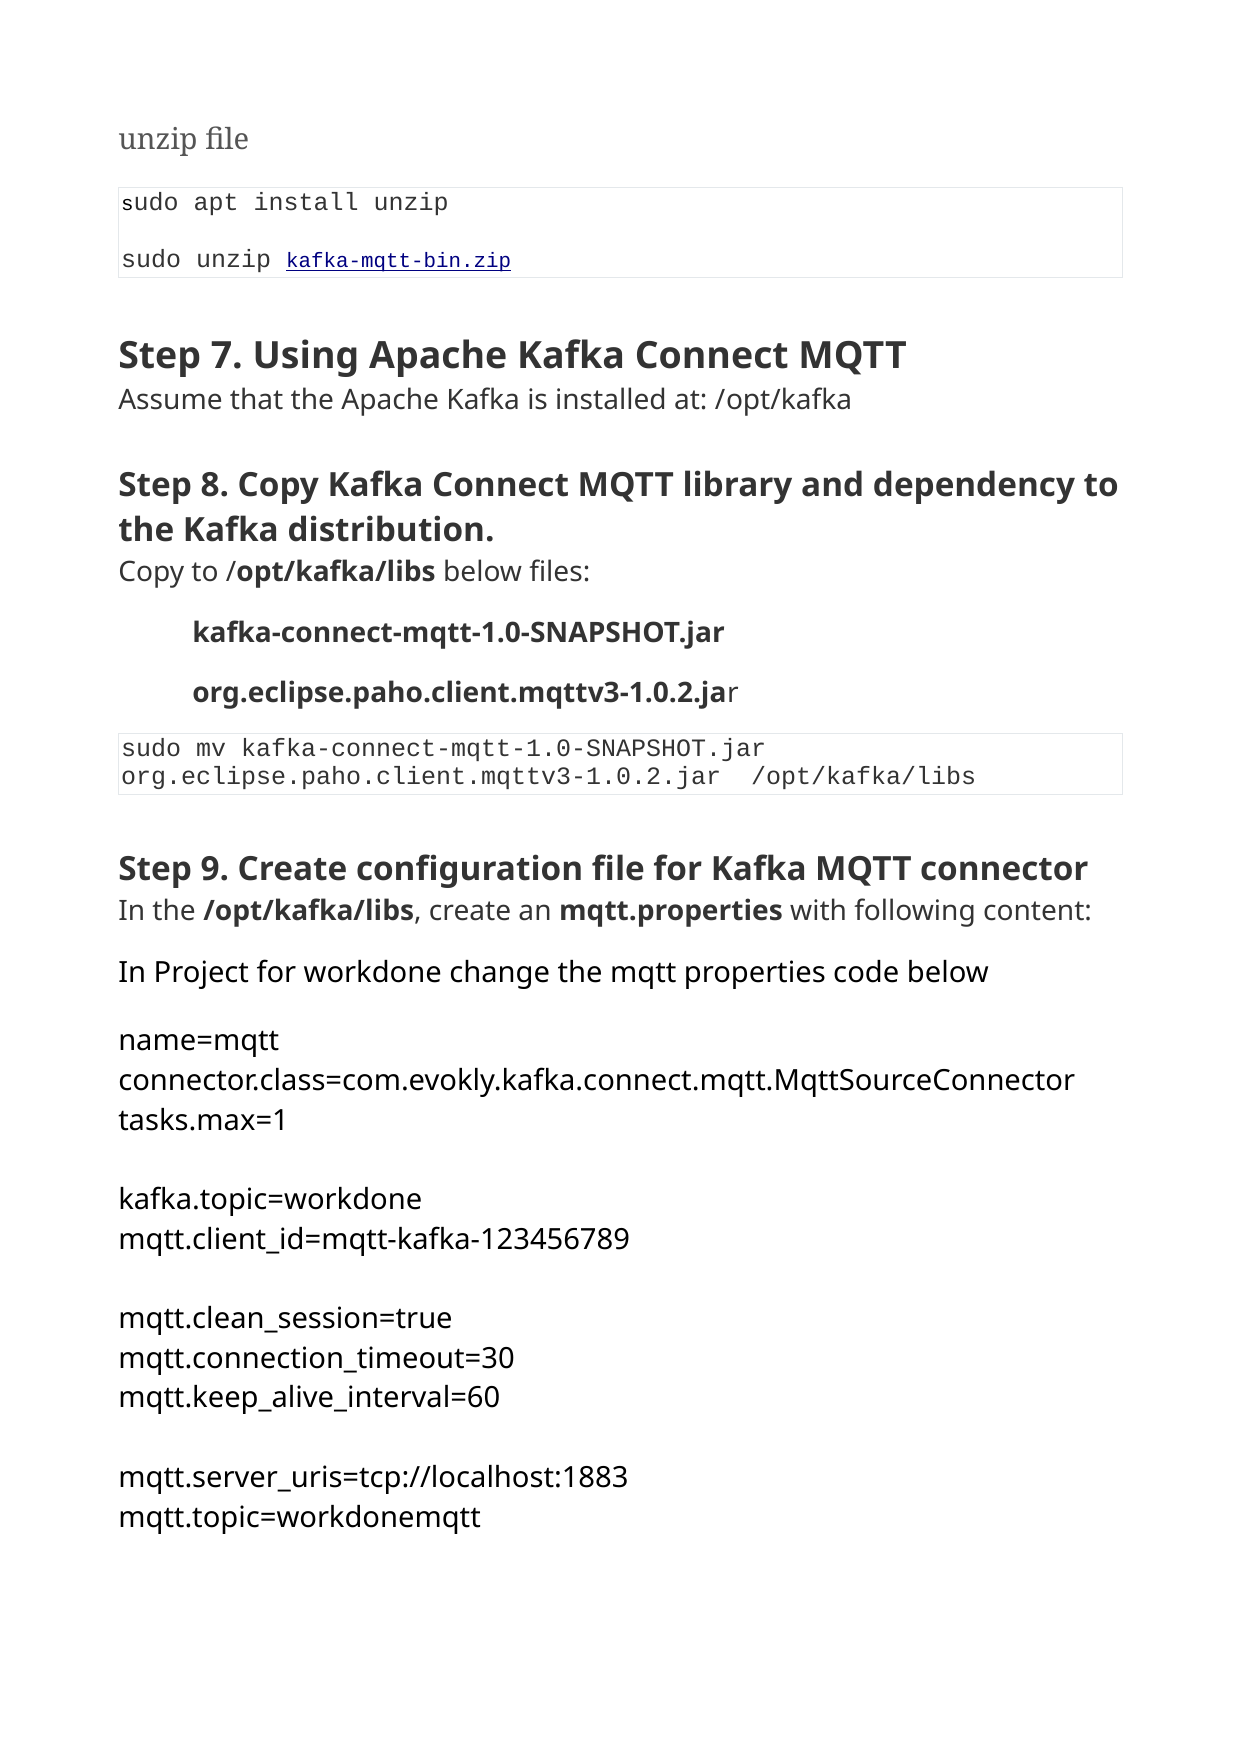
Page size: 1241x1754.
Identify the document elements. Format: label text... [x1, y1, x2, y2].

text sudo unzip kafka-mqtt-bin.zip [119, 244, 1122, 277]
text sudo apt install unzip [119, 188, 1122, 217]
text name=mqtt [118, 1019, 1122, 1059]
text org.eclipse.paho.client.mqttv3-1.0.2.jar [118, 672, 1122, 711]
text mqtt.keep_alive_interval=60 [118, 1377, 1122, 1416]
text mqtt.clean_session=true [118, 1297, 1122, 1337]
text Copy to /opt/kafka/libs below files: [118, 551, 1122, 590]
text kafka-connect-mqtt-1.0-SNAPSHOT.jar [118, 612, 1122, 650]
text mqtt.topic=workdonemqtt [118, 1496, 1122, 1536]
text connector.class=com.evokly.kafka.connect.mqtt.MqttSourceConnector [118, 1059, 1122, 1099]
subtitle Step 8. Copy Kafka Connect MQTT library and dependency to the Kafka distribution. [118, 461, 1122, 551]
text sudo mv kafka-connect-mqtt-1.0-SNAPSHOT.jar org.eclipse.paho.client.mqttv3-1.0.2.jar /opt/kafka/libs [119, 734, 1122, 794]
text mqtt.connection_timeout=30 [118, 1337, 1122, 1377]
text In Project for workdone change the mqtt properties code below [118, 951, 1122, 991]
text Assume that the Apache Kafka is installed at: /opt/kafka [118, 379, 1122, 418]
text In the /opt/kafka/libs, create an mqtt.properties with following content: [118, 891, 1122, 929]
text tasks.max=1 [118, 1099, 1122, 1139]
text mqtt.server_uris=tcp://localhost:1883 [118, 1456, 1122, 1496]
text mqtt.client_id=mqtt-kafka-123456789 [118, 1218, 1122, 1258]
subtitle Step 7. Using Apache Kafka Connect MQTT [118, 328, 1122, 379]
subtitle unzip file [118, 118, 1122, 158]
text kafka.topic=workdone [118, 1178, 1122, 1218]
subtitle Step 9. Create configuration file for Kafka MQTT connector [118, 845, 1122, 891]
